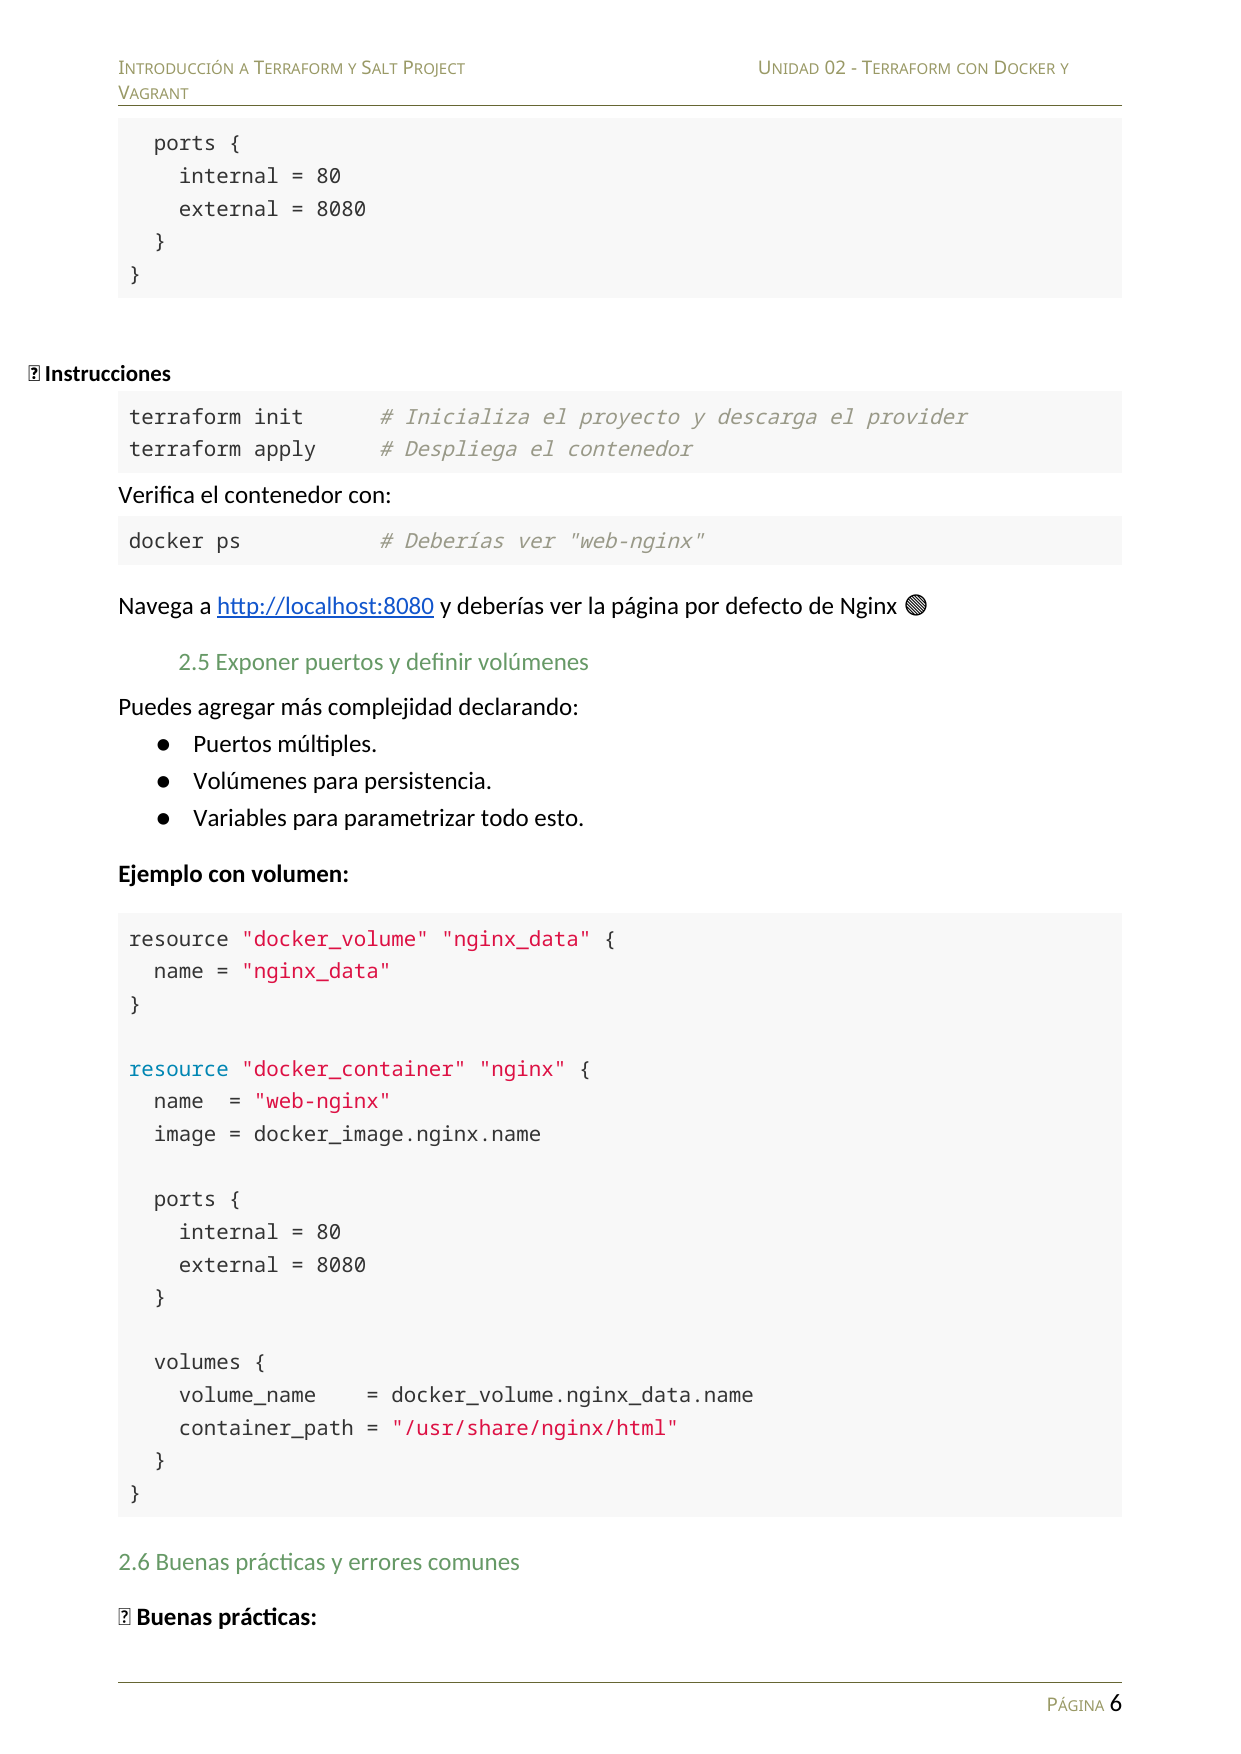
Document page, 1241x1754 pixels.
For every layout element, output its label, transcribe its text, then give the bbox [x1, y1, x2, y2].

table_header docker ps # Deberías ver "web-nginx" [118, 516, 1122, 565]
list Volúmenes para persistencia. [156, 765, 1122, 796]
table_header terraform init # Inicializa el proyecto y descarga el provider terraform apply # Despliega el contenedor [118, 391, 1122, 473]
subtitle 🧪 Instrucciones [28, 359, 1122, 387]
table_header resource "docker_volume" "nginx_data" { name = "nginx_data" } resource "docker_container" "nginx" { name = "web-nginx" image = docker_image.nginx.name ports { internal = 80 external = 8080 } volumes { volume_name = docker_volume.nginx_data.name container_path = "/usr/share/nginx/html" } } [118, 913, 1122, 1517]
text Ejemplo con volumen: [118, 858, 1122, 888]
text Puedes agregar más complejidad declarando: [118, 691, 1122, 722]
subtitle 2.5 Exponer puertos y definir volúmenes [178, 646, 1122, 676]
subtitle 2.6 Buenas prácticas y errores comunes [118, 1546, 1122, 1576]
table_header ports { internal = 80 external = 8080 } } [118, 118, 1122, 298]
list Puertos múltiples. [156, 728, 1122, 759]
text ✅ Buenas prácticas: [118, 1601, 1122, 1632]
text Navega a http://localhost:8080 y deberías ver la página por defecto de Nginx 🟢 [118, 590, 1122, 621]
list Variables para parametrizar todo esto. [156, 802, 1122, 833]
text Verifica el contenedor con: [118, 479, 1122, 510]
